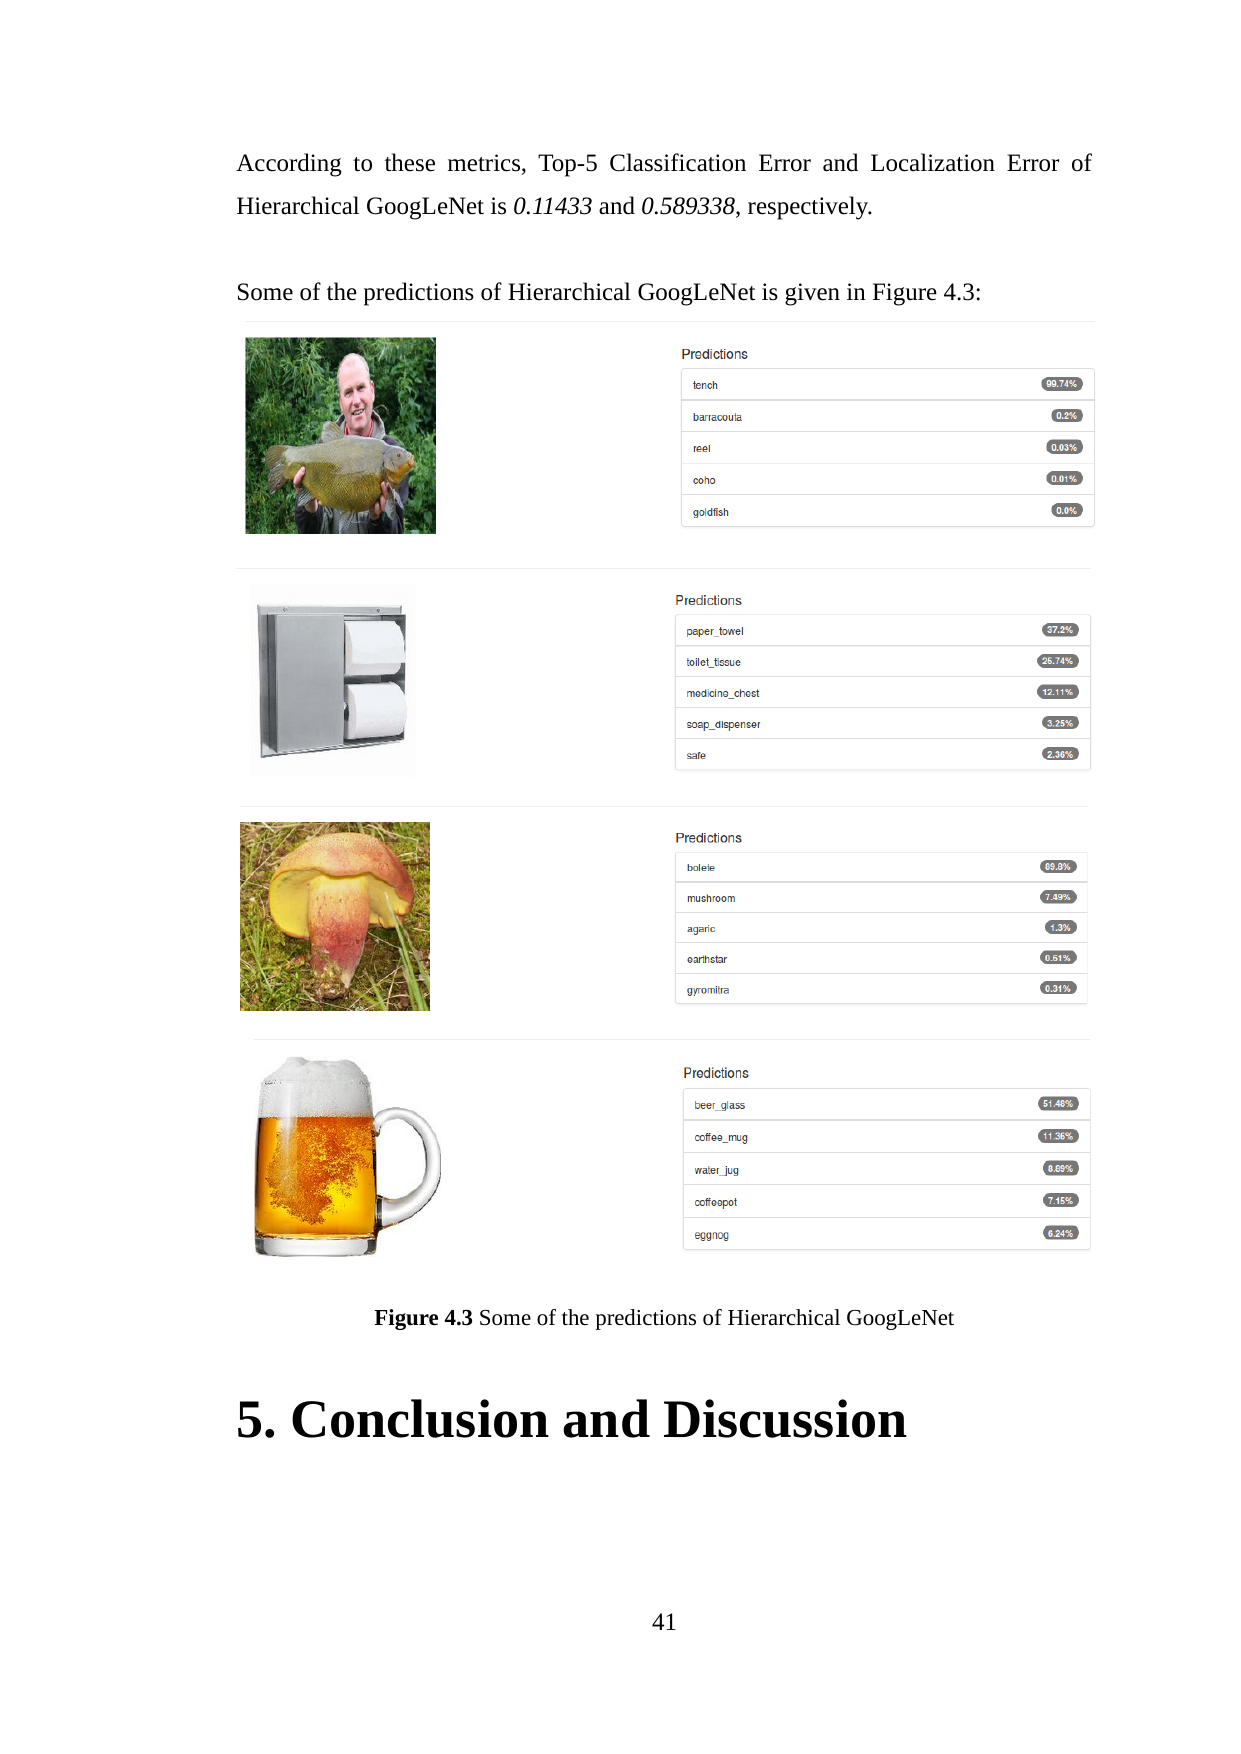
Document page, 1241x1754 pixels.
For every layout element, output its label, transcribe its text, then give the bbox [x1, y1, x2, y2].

picture [236, 320, 1096, 553]
text According to these metrics, Top-5 Classification Error and Localization Error of Hierarchical GoogLeNet is 0.11433 and 0.589338, respectively. [236, 148, 1093, 219]
picture [236, 805, 1088, 1026]
picture [236, 567, 1093, 791]
picture [236, 1039, 1091, 1290]
text Some of the predictions of Hierarchical GoogLeNet is given in Figure 4.3: [236, 277, 1093, 306]
text Figure 4.3 Some of the predictions of Hierarchical GoogLeNet [236, 1304, 1093, 1331]
title 5. Conclusion and Discussion [236, 1387, 1093, 1449]
